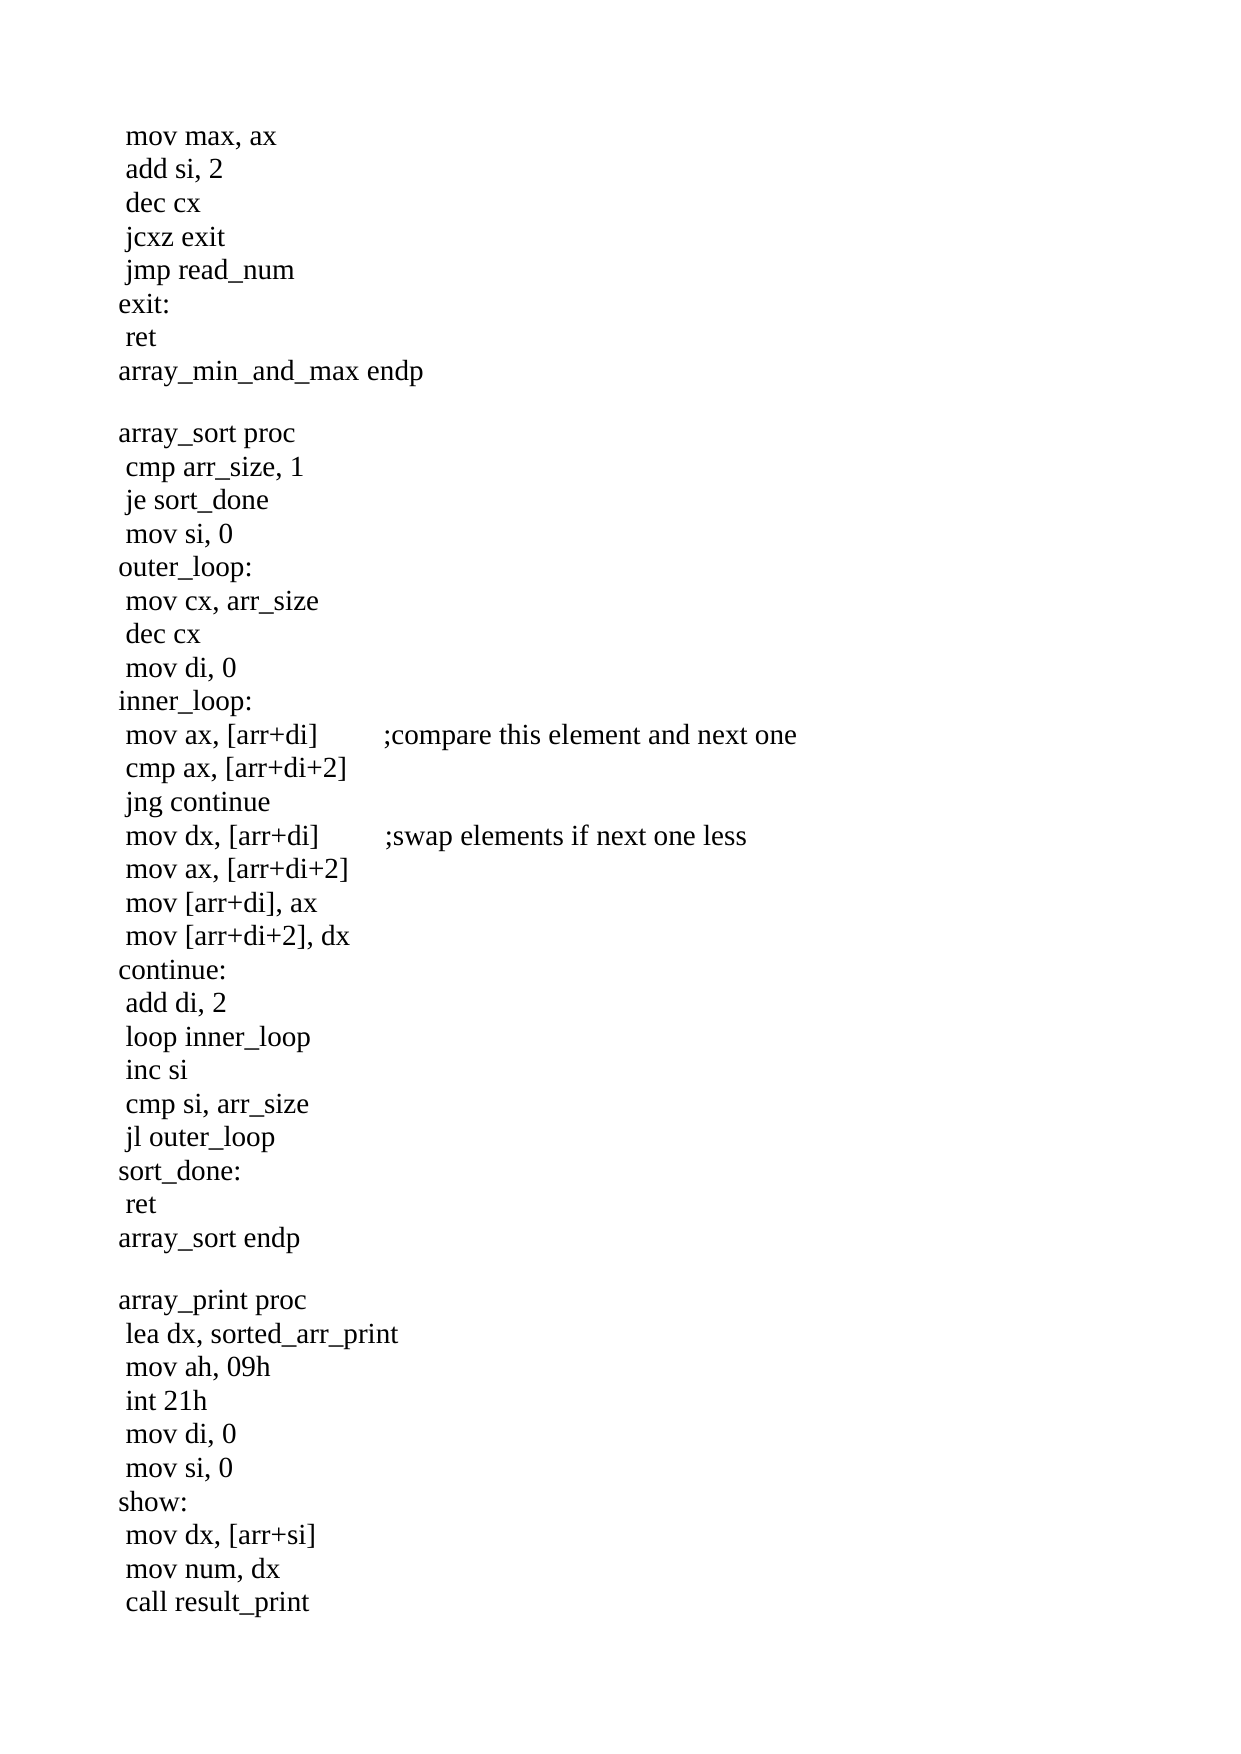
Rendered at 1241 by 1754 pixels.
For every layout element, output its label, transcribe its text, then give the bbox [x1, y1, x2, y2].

text show: [118, 1484, 1122, 1517]
text mov ax, [arr+di] ;compare this element and next one [118, 717, 1122, 751]
text call result_print [118, 1584, 1122, 1618]
text mov si, 0 [118, 1450, 1122, 1484]
text sort_done: [118, 1153, 1122, 1187]
text mov cx, arr_size [118, 583, 1122, 616]
text inner_loop: [118, 683, 1122, 717]
text cmp arr_size, 1 [118, 449, 1122, 482]
text continue: [118, 952, 1122, 985]
text mov [arr+di+2], dx [118, 918, 1122, 952]
text mov [arr+di], ax [118, 885, 1122, 918]
text mov di, 0 [118, 650, 1122, 683]
text lea dx, sorted_arr_print [118, 1316, 1122, 1349]
text loop inner_loop [118, 1019, 1122, 1052]
text array_sort proc [118, 415, 1122, 449]
text dec cx [118, 185, 1122, 219]
text array_min_and_max endp [118, 353, 1122, 386]
text add di, 2 [118, 985, 1122, 1019]
text je sort_done [118, 482, 1122, 516]
text mov ah, 09h [118, 1349, 1122, 1383]
text ret [118, 319, 1122, 353]
text mov di, 0 [118, 1417, 1122, 1450]
text cmp ax, [arr+di+2] [118, 751, 1122, 784]
text mov si, 0 [118, 516, 1122, 549]
text cmp si, arr_size [118, 1086, 1122, 1119]
text dec cx [118, 616, 1122, 650]
text mov dx, [arr+si] [118, 1517, 1122, 1551]
text jng continue [118, 784, 1122, 818]
text mov dx, [arr+di] ;swap elements if next one less [118, 818, 1122, 851]
text mov num, dx [118, 1551, 1122, 1584]
text int 21h [118, 1383, 1122, 1417]
text add si, 2 [118, 152, 1122, 185]
text jcxz exit [118, 219, 1122, 252]
text array_sort endp [118, 1220, 1122, 1254]
text ret [118, 1187, 1122, 1220]
text mov max, ax [118, 118, 1122, 152]
text jl outer_loop [118, 1119, 1122, 1153]
text inc si [118, 1052, 1122, 1086]
text jmp read_num [118, 252, 1122, 286]
text exit: [118, 286, 1122, 319]
text mov ax, [arr+di+2] [118, 851, 1122, 885]
text outer_loop: [118, 549, 1122, 583]
text array_print proc [118, 1282, 1122, 1316]
